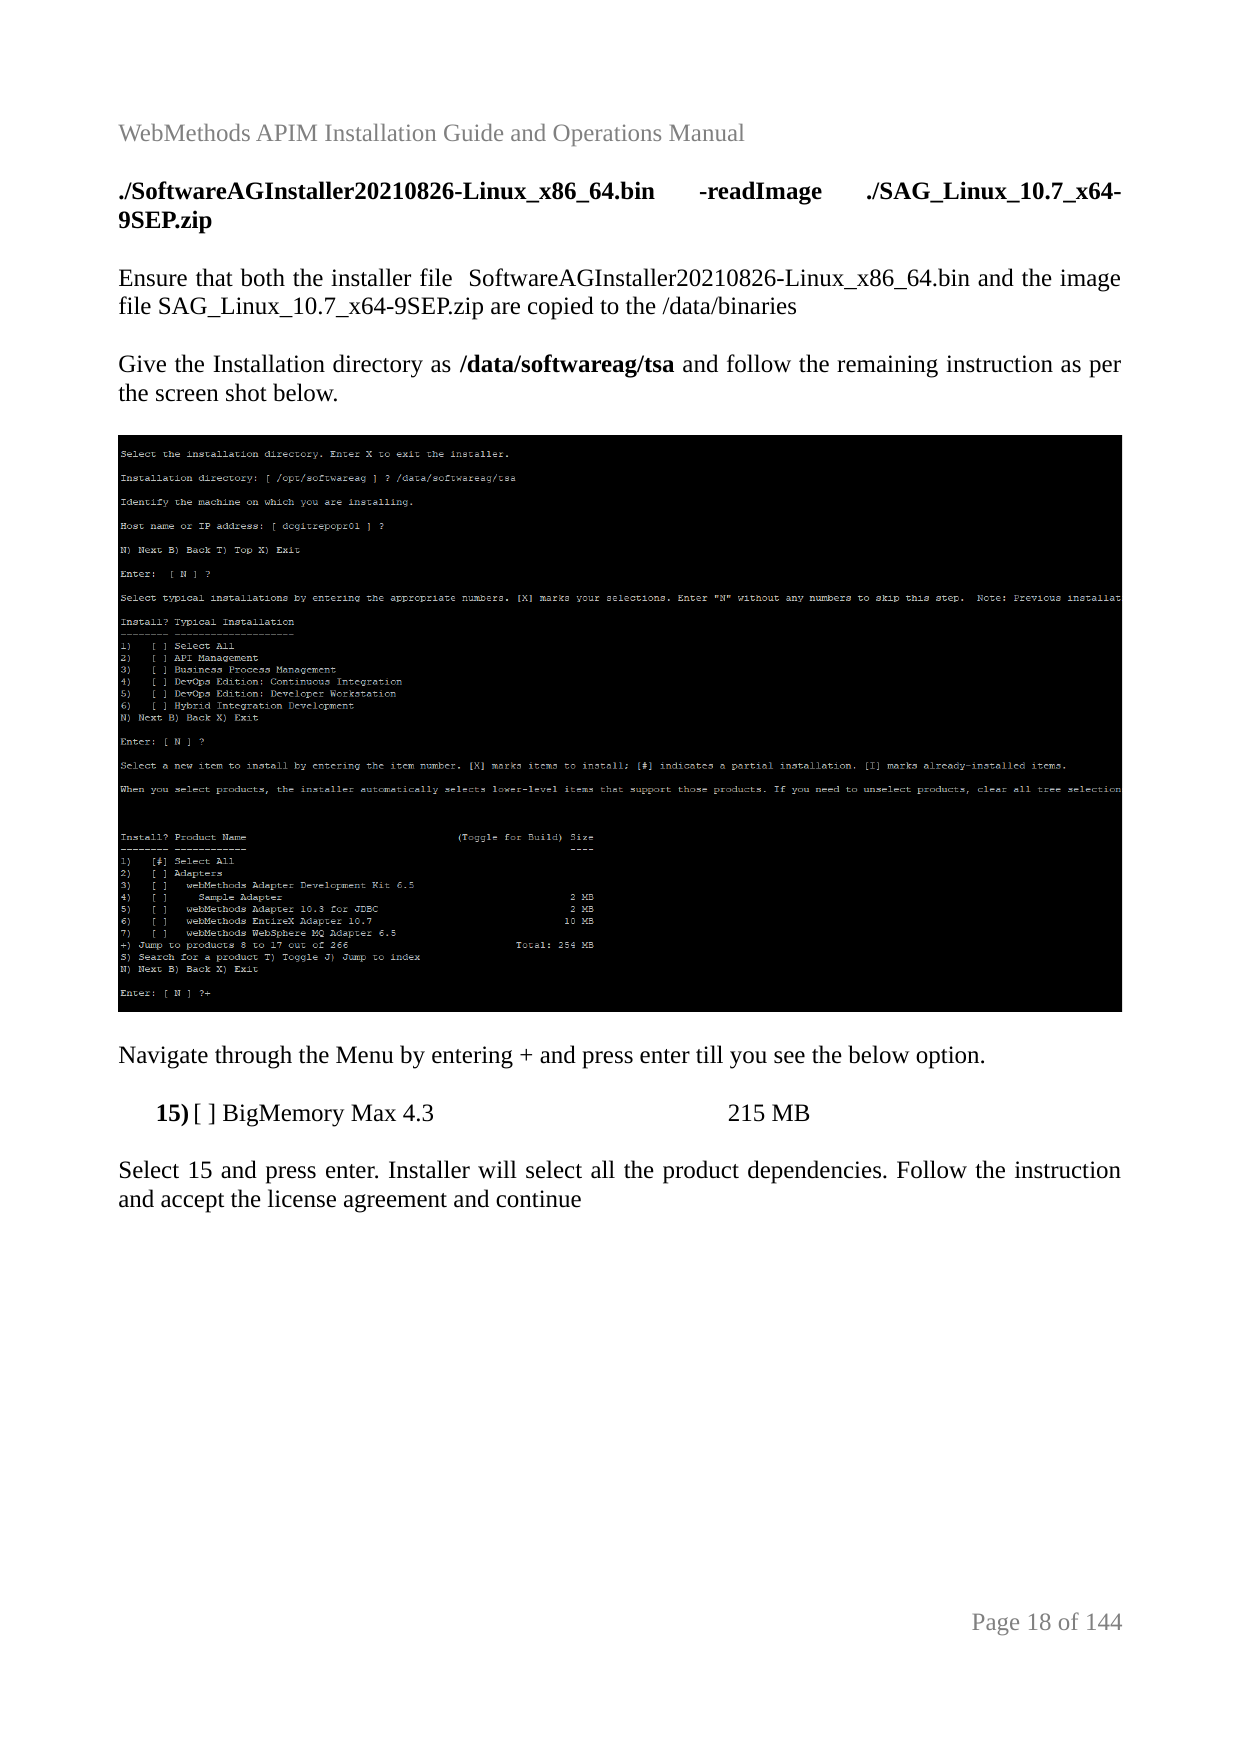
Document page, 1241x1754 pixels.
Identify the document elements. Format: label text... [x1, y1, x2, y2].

text ./SoftwareAGInstaller20210826-Linux_x86_64.bin -readImage ./SAG_Linux_10.7_x64-9SEP.zip [118, 176, 1122, 234]
text Ensure that both the installer file SoftwareAGInstaller20210826-Linux_x86_64.bin and the image file SAG_Linux_10.7_x64-9SEP.zip are copied to the /data/binaries [118, 263, 1122, 320]
text Give the Installation directory as /data/softwareag/tsa and follow the remaining instruction as per the screen shot below. [118, 349, 1122, 406]
text Select 15 and press enter. Installer will select all the product dependencies. Follow the instruction and accept the license agreement and continue [118, 1156, 1122, 1213]
text Navigate through the Menu by entering + and press enter till you see the below option. [118, 1041, 1122, 1069]
picture [118, 435, 1123, 1012]
list [ ] BigMemory Max 4.3 215 MB [156, 1098, 1122, 1127]
